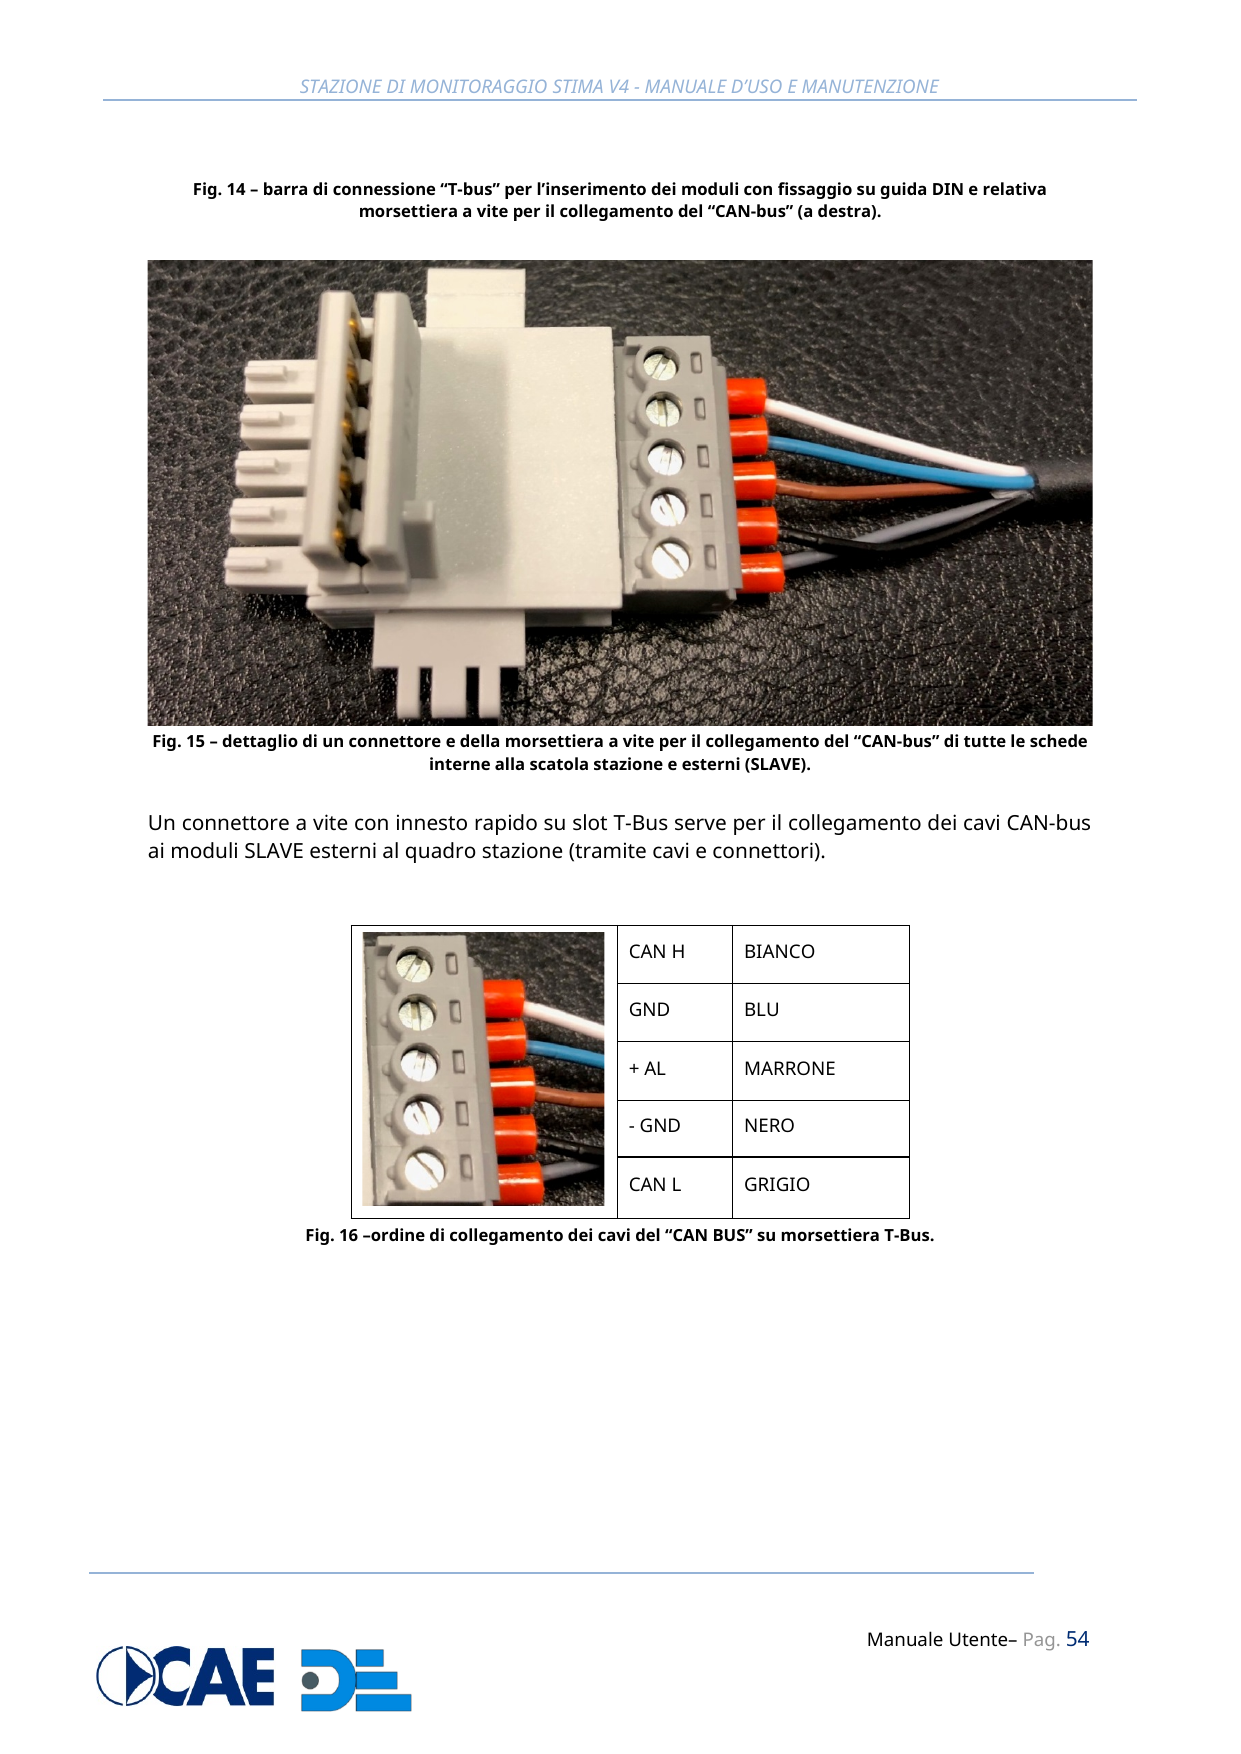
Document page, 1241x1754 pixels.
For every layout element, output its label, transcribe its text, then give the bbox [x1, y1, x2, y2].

table_cell + AL [618, 1042, 732, 1100]
text Fig. 16 –ordine di collegamento dei cavi del “CAN BUS” su morsettiera T-Bus. [148, 1223, 1092, 1246]
table_header [352, 926, 617, 1218]
table_cell BLU [733, 984, 909, 1041]
table_cell - GND [618, 1101, 732, 1156]
text Fig. 14 – barra di connessione “T-bus” per l’inserimento dei moduli con fissaggio su guida DIN e relativa morsettiera a vite per il collegamento del “CAN-bus” (a destra). [148, 177, 1092, 223]
table_cell MARRONE [733, 1042, 909, 1100]
text Fig. 15 – dettaglio di un connettore e della morsettiera a vite per il collegamento del “CAN-bus” di tutte le schede interne alla scatola stazione e esterni (SLAVE). [148, 730, 1092, 775]
table_cell CAN L [618, 1158, 732, 1218]
table_cell GRIGIO [733, 1158, 909, 1218]
text Un connettore a vite con innesto rapido su slot T-Bus serve per il collegamento dei cavi CAN-bus ai moduli SLAVE esterni al quadro stazione (tramite cavi e connettori). [148, 808, 1092, 865]
table_cell NERO [733, 1101, 909, 1156]
table_cell GND [618, 984, 732, 1041]
table_header BIANCO [733, 926, 909, 983]
table_header CAN H [618, 926, 732, 983]
